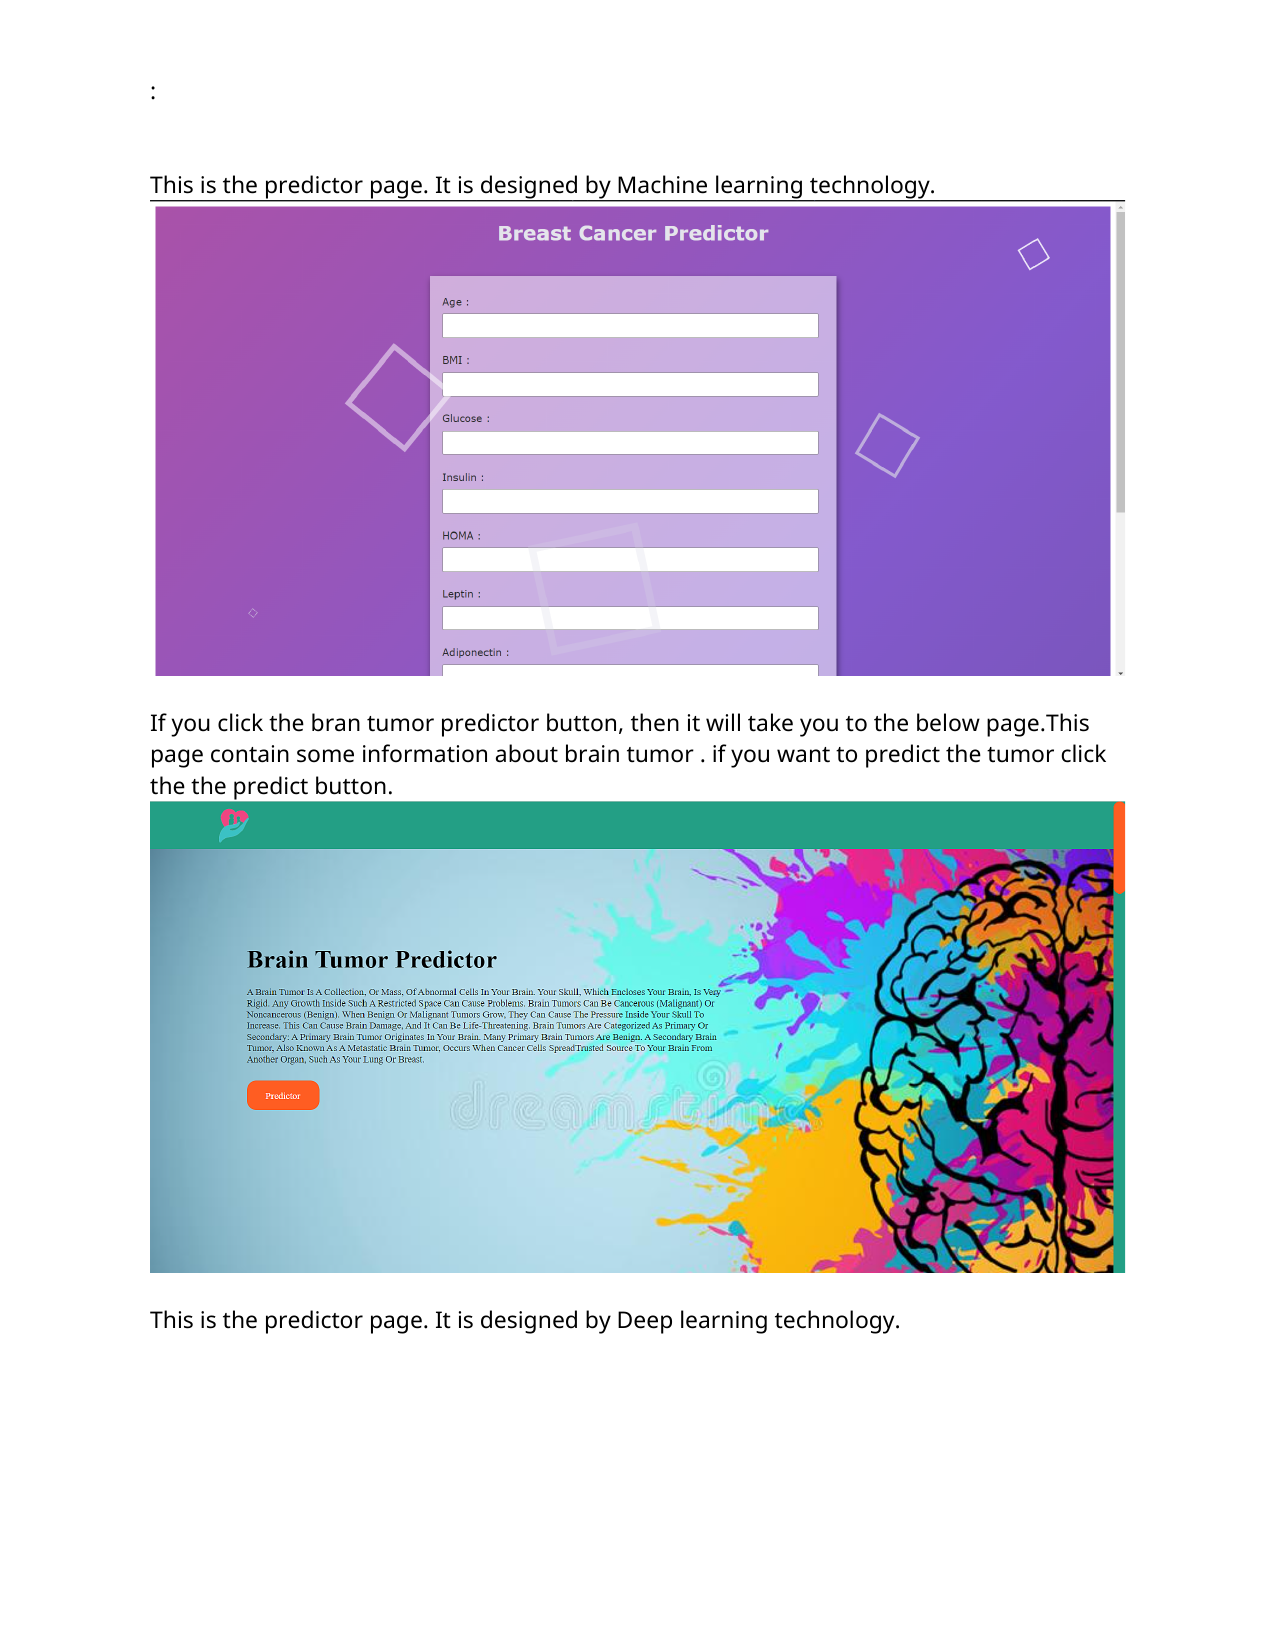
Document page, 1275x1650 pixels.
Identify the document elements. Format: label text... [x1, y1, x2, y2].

text This is the predictor page. It is designed by Machine learning technology. [150, 169, 1125, 200]
picture [150, 800, 1125, 1273]
picture [150, 200, 1125, 676]
text This is the predictor page. It is designed by Deep learning technology. [150, 1304, 1125, 1335]
text If you click the bran tumor predictor button, then it will take you to the below page.This page contain some information about brain tumor . if you want to predict the tumor click the the predict button. [150, 707, 1125, 800]
